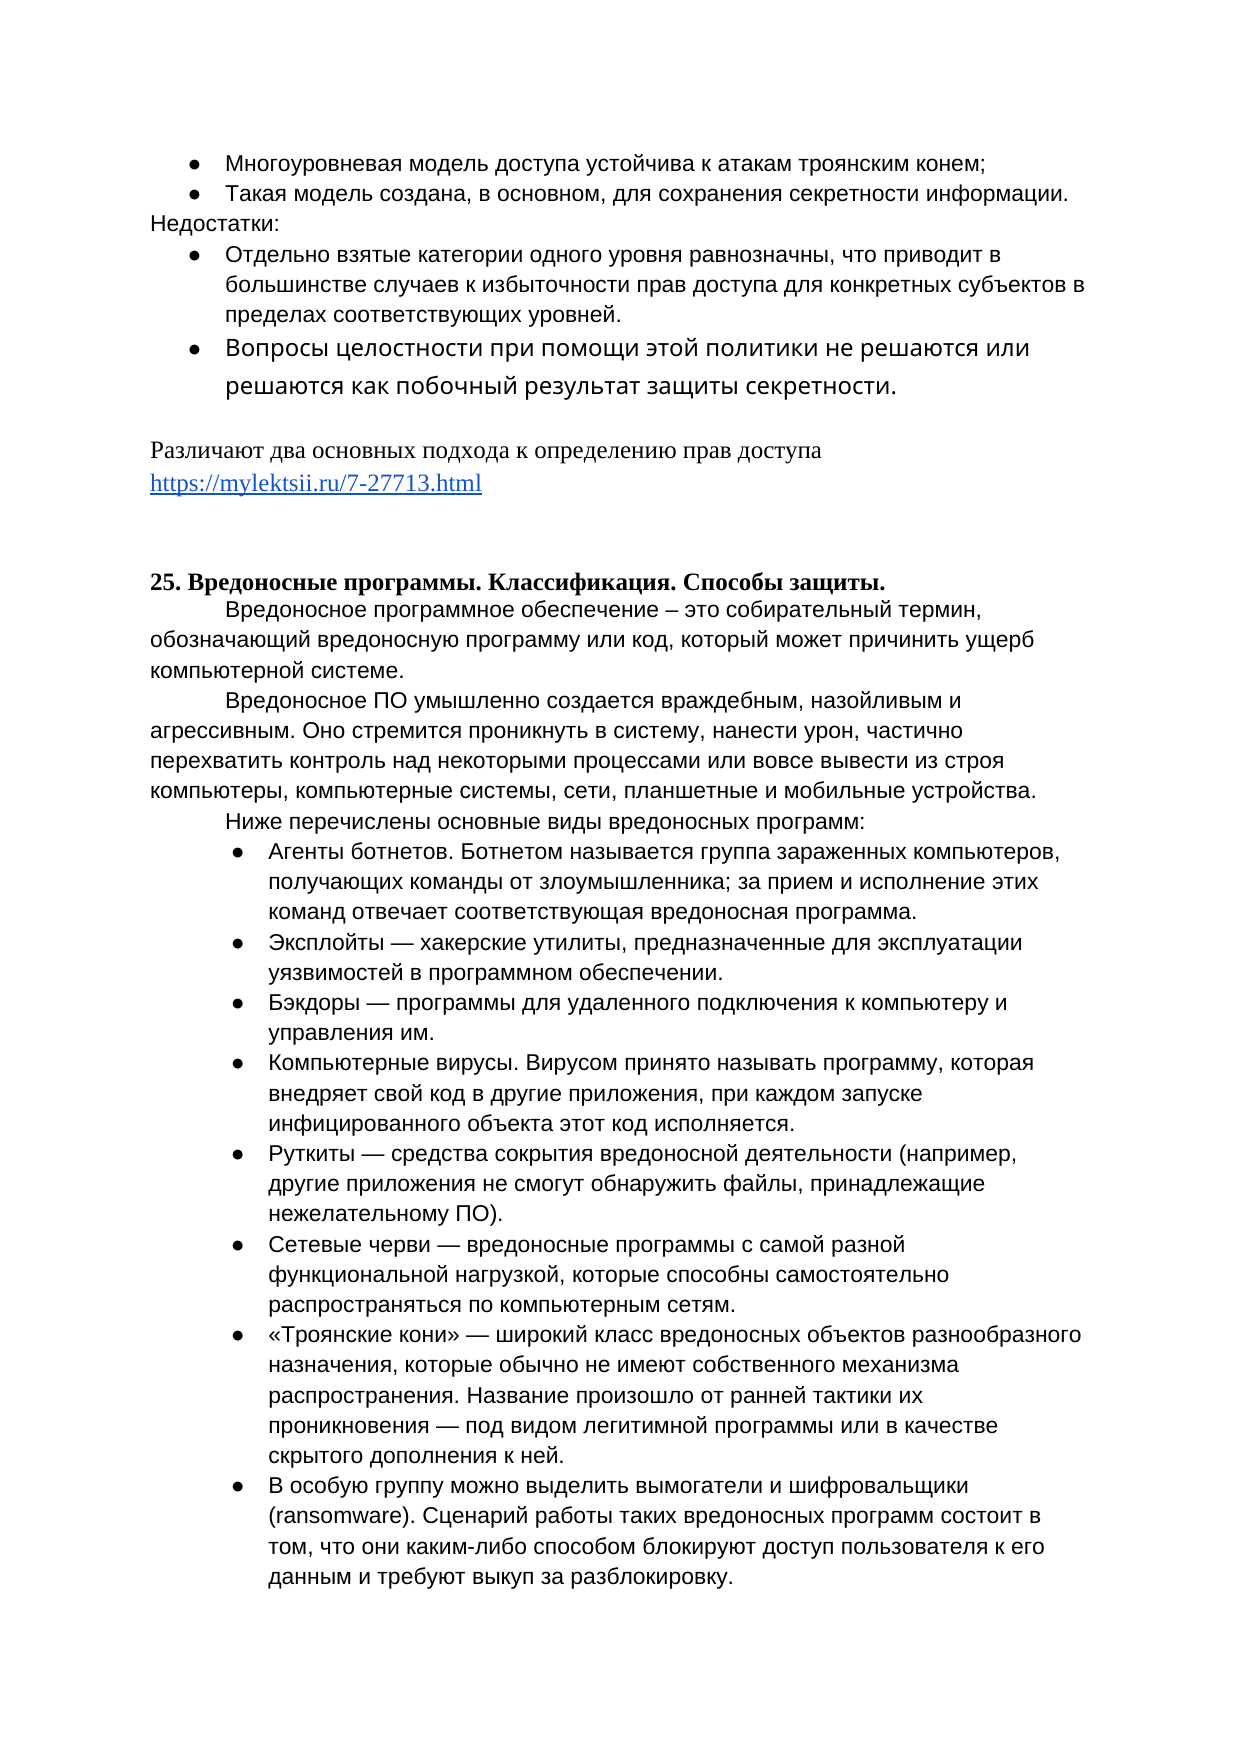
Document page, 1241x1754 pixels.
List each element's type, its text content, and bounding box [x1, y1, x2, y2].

text Ниже перечислены основные виды вредоносных программ: [150, 808, 1090, 834]
list Вопросы целостности при помощи этой политики не решаются или решаются как побочный результат защиты секретности. [187, 331, 1090, 431]
list В особую группу можно выделить вымогатели и шифровальщики (ransomware). Сценарий работы таких вредоносных программ состоит в том, что они каким-либо способом блокируют доступ пользователя к его данным и требуют выкуп за разблокировку. [231, 1472, 1090, 1589]
list Руткиты — средства сокрытия вредоносной деятельности (например, другие приложения не смогут обнаружить файлы, принадлежащие нежелательному ПО). [231, 1140, 1090, 1227]
list Сетевые черви — вредоносные программы с самой разной функциональной нагрузкой, которые способны самостоятельно распространяться по компьютерным сетям. [231, 1231, 1090, 1317]
text Вредоносное программное обеспечение – это собирательный термин, обозначающий вредоносную программу или код, который может причинить ущерб компьютерной системе. [150, 596, 1090, 683]
list Такая модель создана, в основном, для сохранения секретности информации. [187, 180, 1090, 207]
list «Троянские кони» — широкий класс вредоносных объектов разнообразного назначения, которые обычно не имеют собственного механизма распространения. Название произошло от ранней тактики их проникновения — под видом легитимной программы или в качестве скрытого дополнения к ней. [231, 1321, 1090, 1468]
list Эксплойты — хакерские утилиты, предназначенные для эксплуатации уязвимостей в программном обеспечении. [231, 928, 1090, 985]
list Многоуровневая модель доступа устойчива к атакам троянским конем; [187, 150, 1090, 176]
text Недостатки: [150, 210, 1090, 237]
list Агенты ботнетов. Ботнетом называется группа зараженных компьютеров, получающих команды от злоумышленника; за прием и исполнение этих команд отвечает соответствующая вредоносная программа. [231, 838, 1090, 924]
text Вредоносное ПО умышленно создается враждебным, назойливым и агрессивным. Оно стремится проникнуть в систему, нанести урон, частично перехватить контроль над некоторыми процессами или вовсе вывести из строя компьютеры, компьютерные системы, сети, планшетные и мобильные устройства. [150, 687, 1090, 804]
text https://mylektsii.ru/7-27713.html [150, 468, 1090, 497]
text Различают два основных подхода к определению прав доступа [150, 435, 1090, 464]
list Компьютерные вирусы. Вирусом принято называть программу, которая внедряет свой код в другие приложения, при каждом запуске инфицированного объекта этот код исполняется. [231, 1049, 1090, 1136]
list Бэкдоры — программы для удаленного подключения к компьютеру и управления им. [231, 989, 1090, 1045]
list Отдельно взятые категории одного уровня равнозначны, что приводит в большинстве случаев к избыточности прав доступа для конкретных субъектов в пределах соответствующих уровней. [187, 241, 1090, 327]
title 25. Вредоносные программы. Классификация. Способы защиты. [150, 567, 1090, 596]
